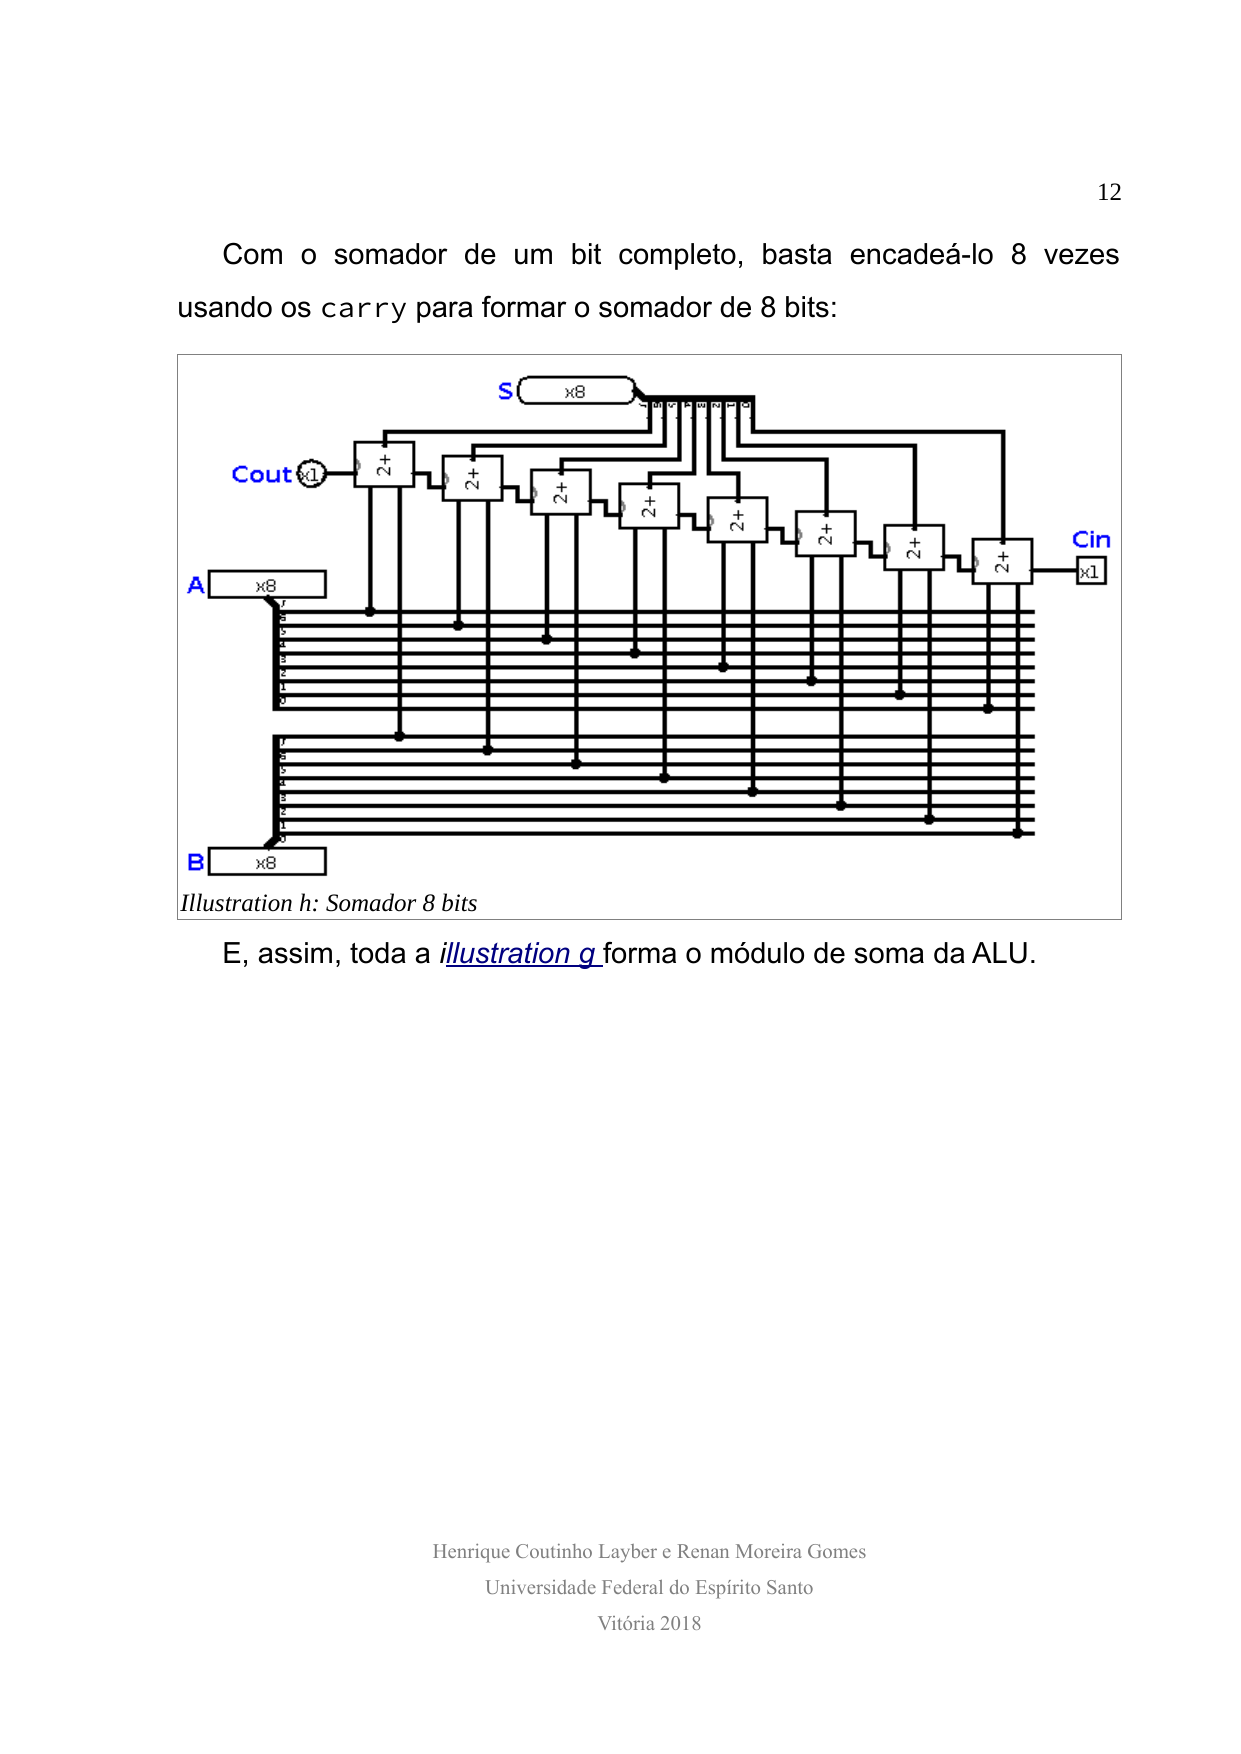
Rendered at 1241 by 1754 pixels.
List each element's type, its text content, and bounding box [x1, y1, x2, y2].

picture [180, 369, 1119, 883]
text Illustration h: Somador 8 bits [180, 883, 1118, 916]
text [178, 355, 1121, 919]
text Com o somador de um bit completo, basta encadeá-lo 8 vezes usando os carry para formar o somador de 8 bits: [177, 237, 1122, 326]
text [177, 344, 1122, 354]
text E, assim, toda a illustration g forma o módulo de soma da ALU. [177, 920, 1122, 970]
